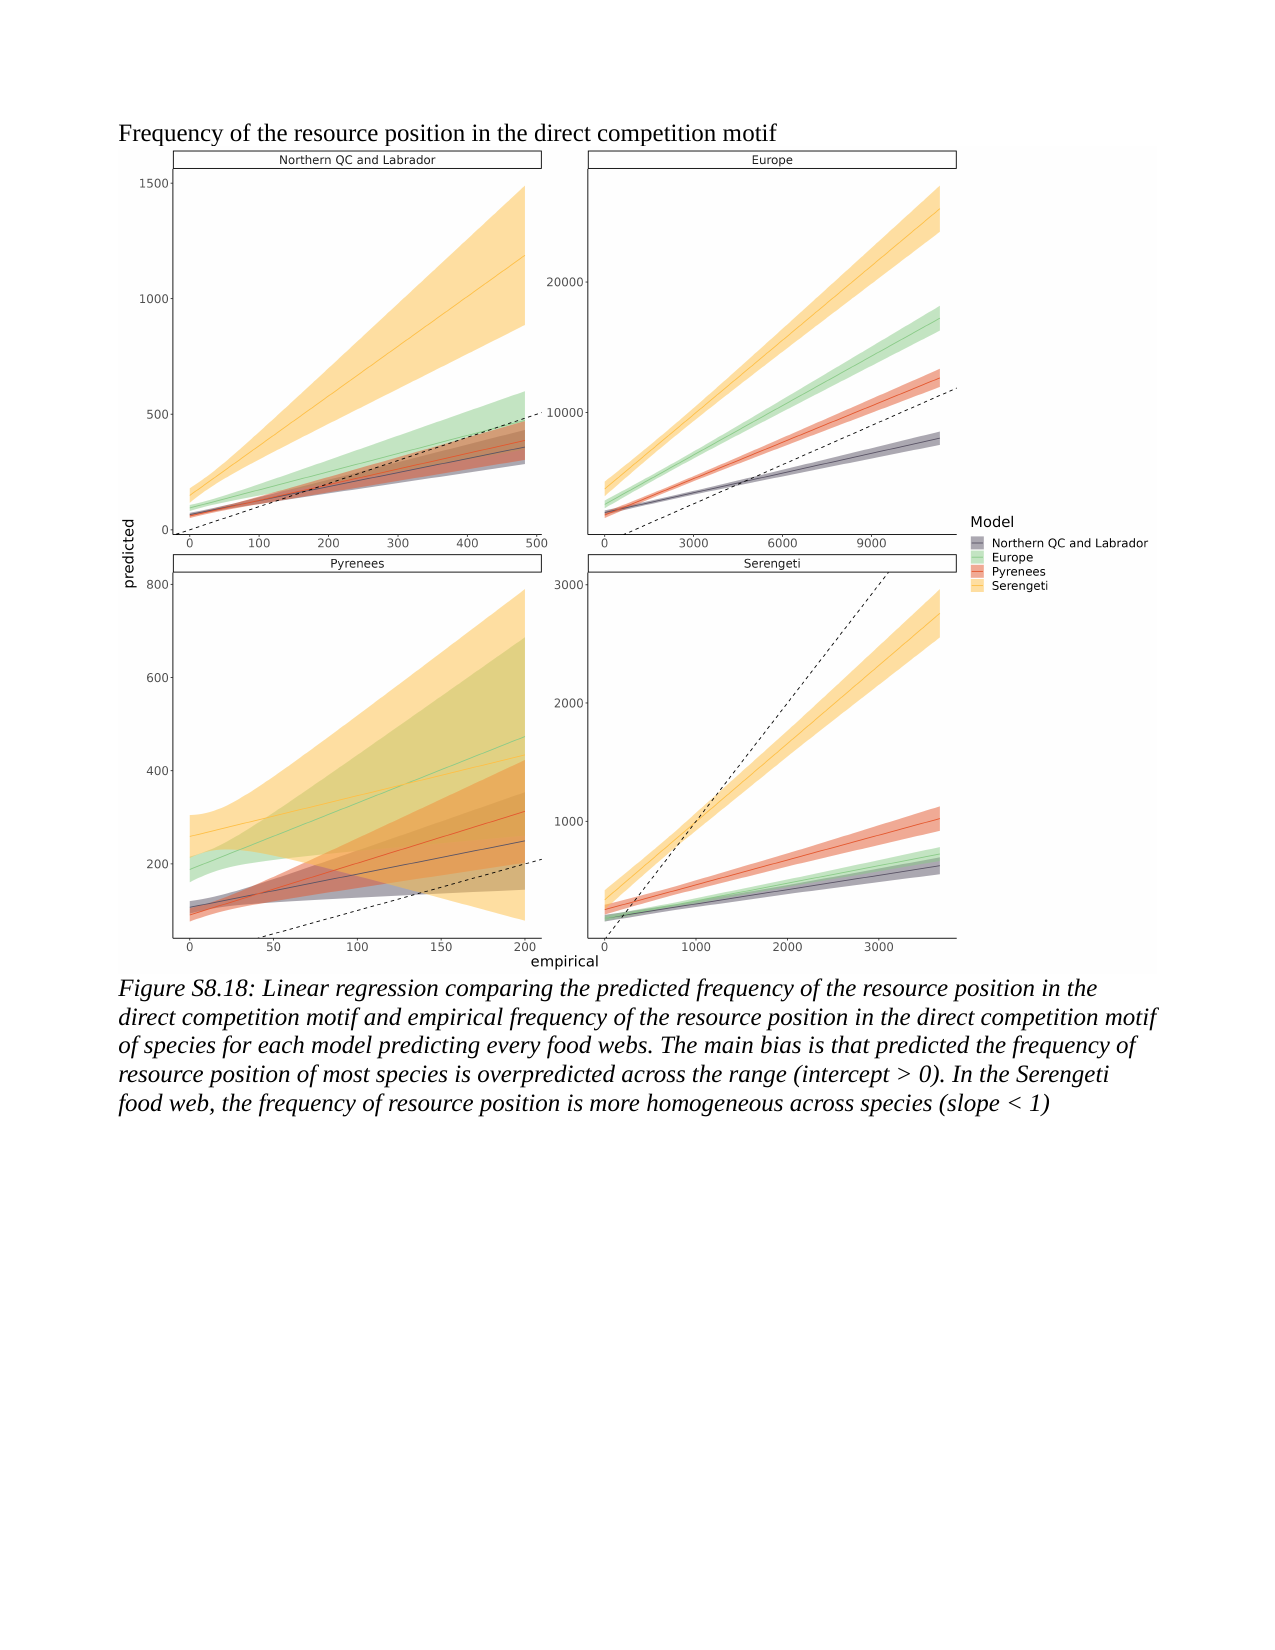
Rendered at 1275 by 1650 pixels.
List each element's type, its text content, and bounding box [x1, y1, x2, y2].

text Figure S8.18: Linear regression comparing the predicted frequency of the resource position in the direct competition motif and empirical frequency of the resource position in the direct competition motif of species for each model predicting every food webs. The main bias is that predicted the frequency of resource position of most species is overpredicted across the range (intercept > 0). In the Serengeti food web, the frequency of resource position is more homogeneous across species (slope < 1) [118, 974, 1157, 1117]
picture [118, 146, 1157, 974]
text Frequency of the resource position in the direct competition motif [118, 118, 1157, 146]
